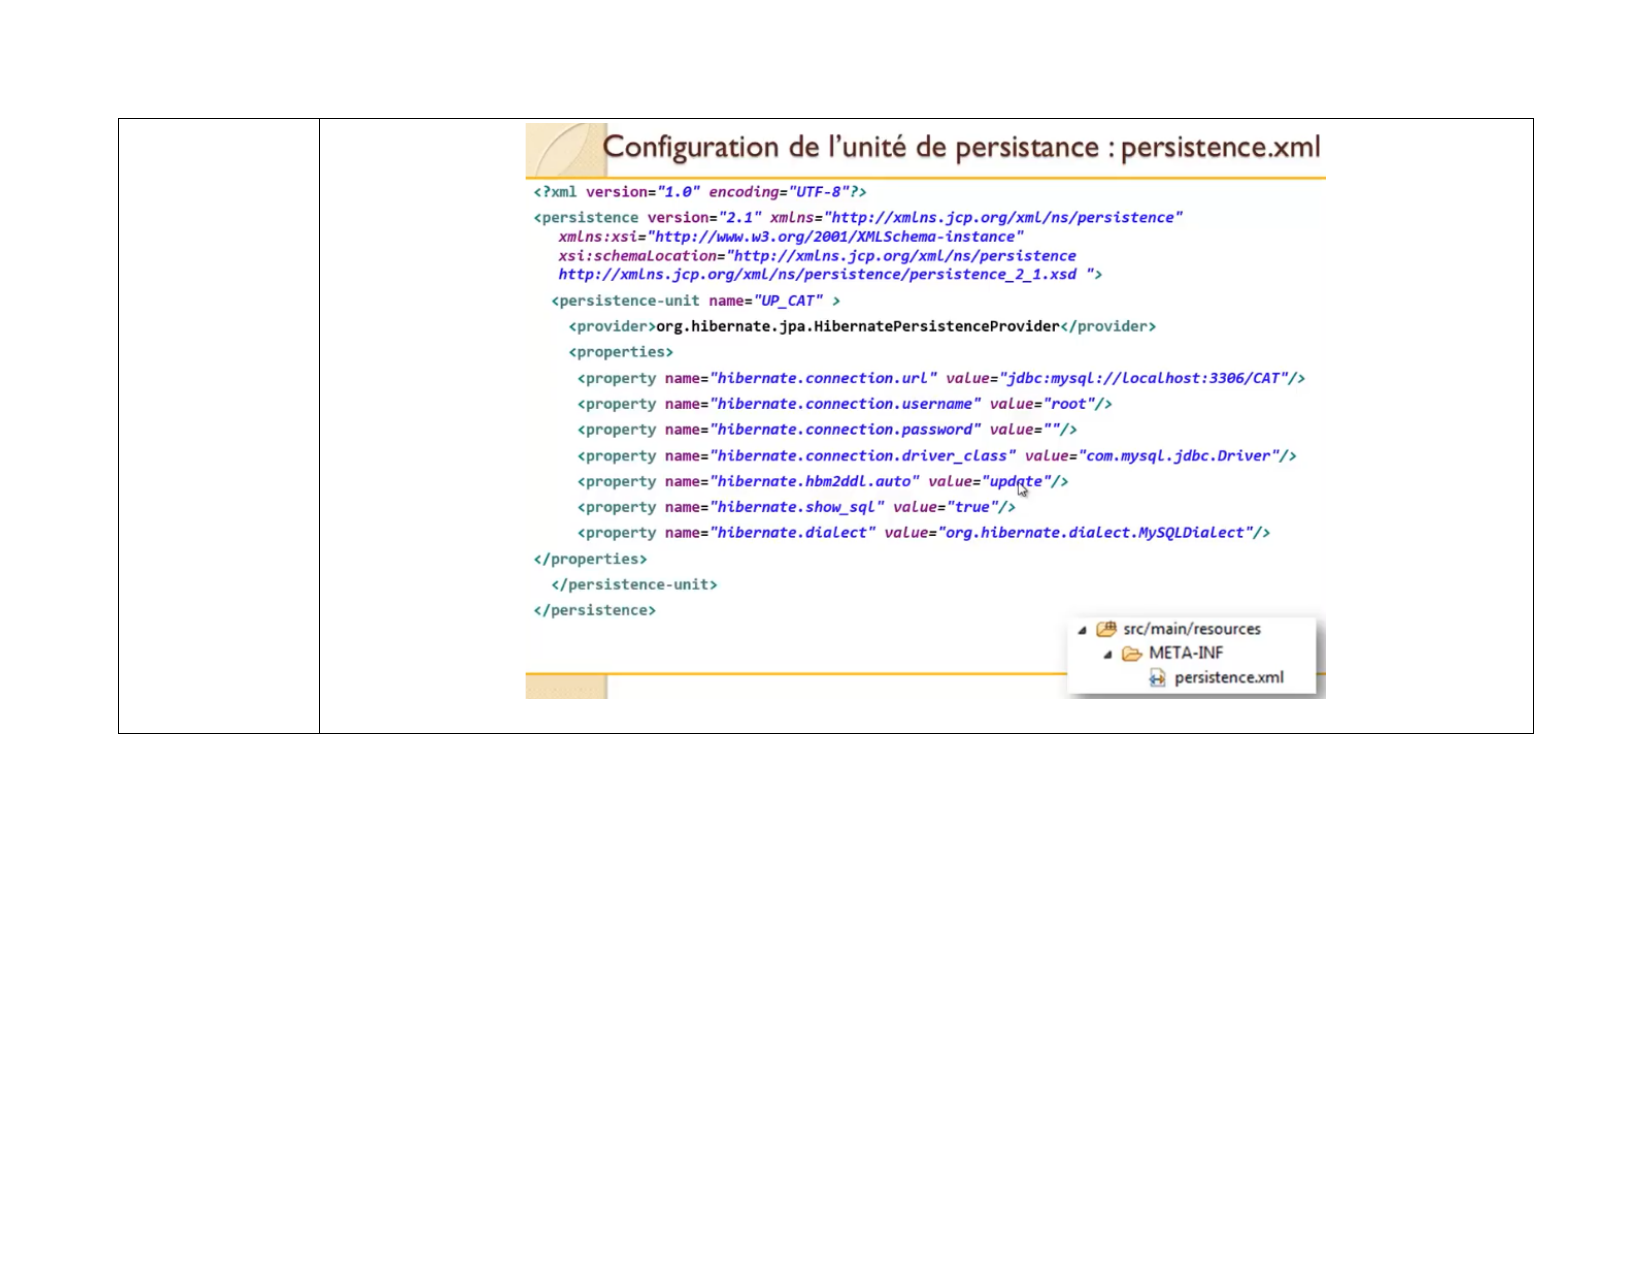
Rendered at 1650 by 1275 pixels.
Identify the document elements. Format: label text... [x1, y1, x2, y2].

table_cell [119, 119, 319, 733]
table_cell Configurer l’unité de persistance : fichier xml, ou fichier texte (persistence.xml) Créer les implémentations de des méthodes métier, qui vont utiliser un EntityManager [320, 119, 1533, 733]
picture [525, 123, 1326, 699]
